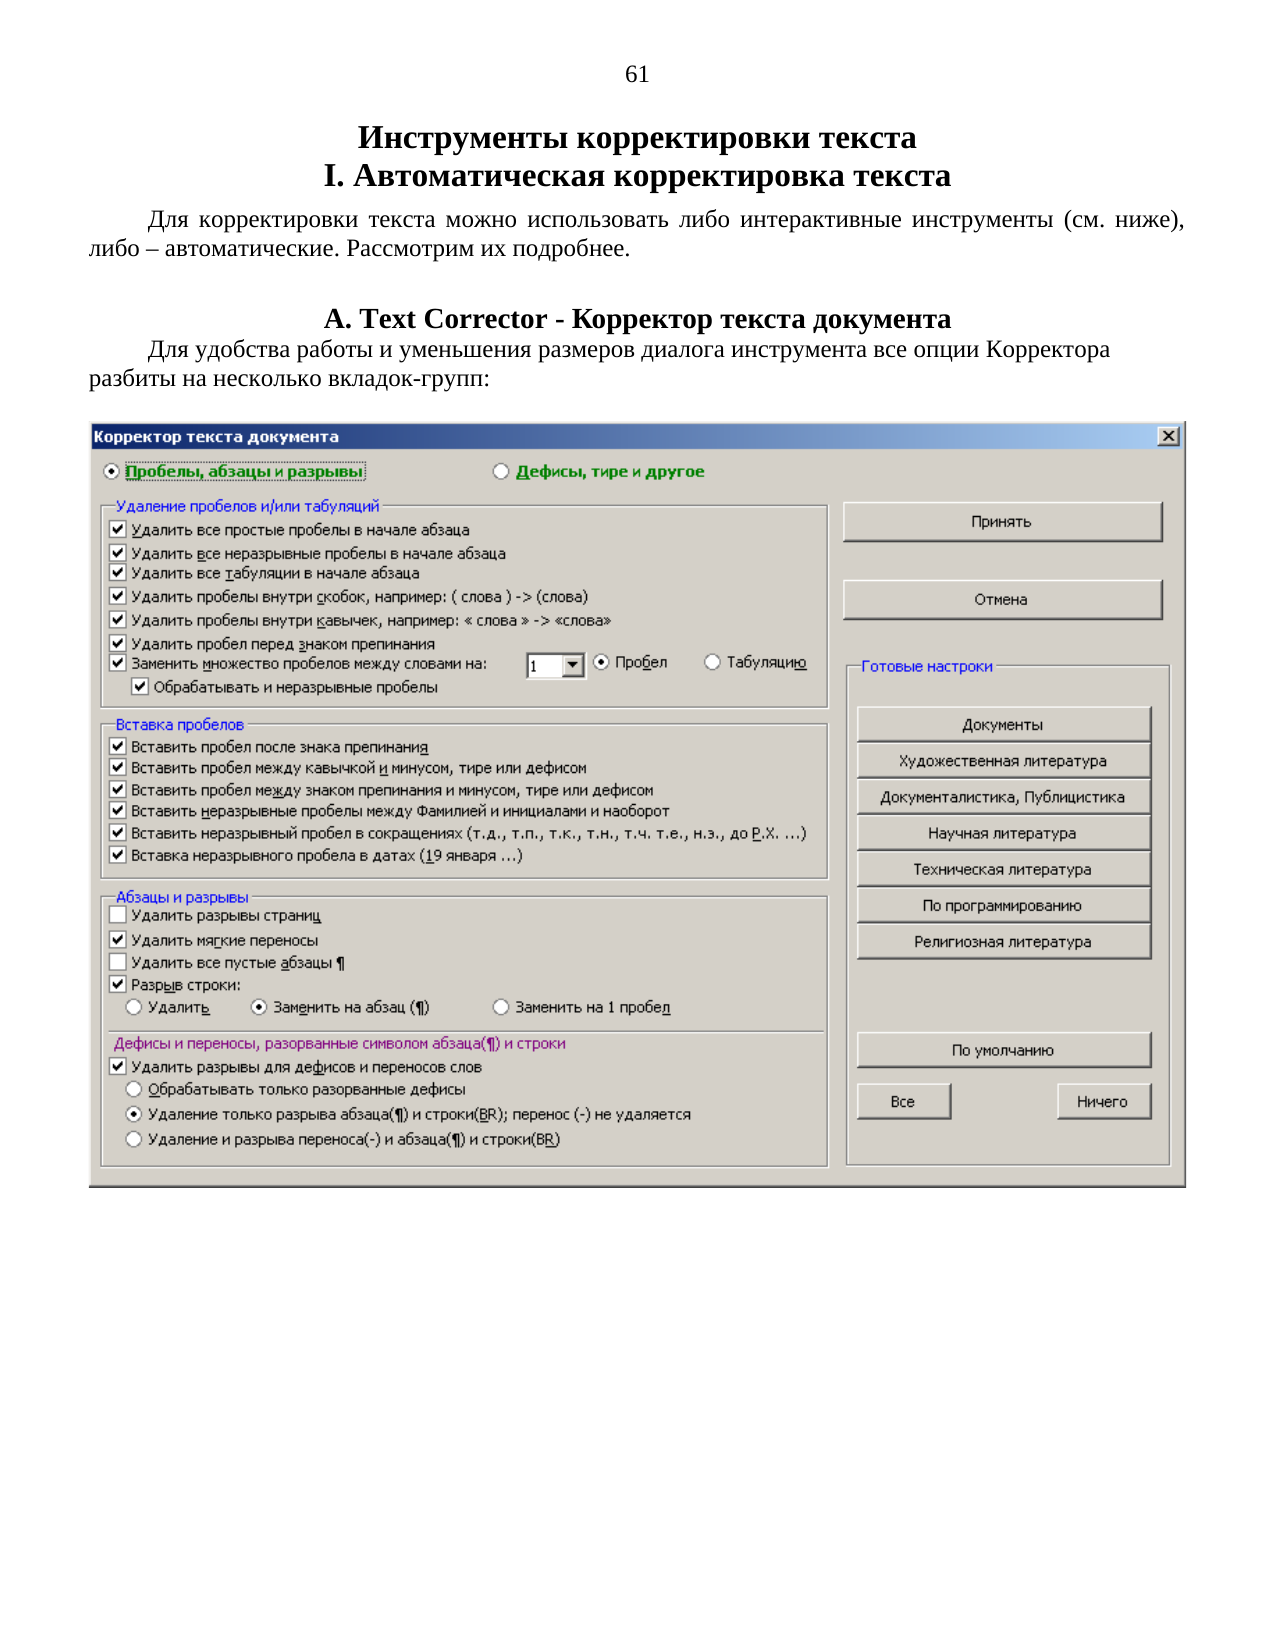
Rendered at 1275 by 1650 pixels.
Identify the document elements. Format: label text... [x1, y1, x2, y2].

subtitle А. Text Corrector - Корректор текста документа [89, 301, 1186, 334]
subtitle Инструменты корректировки текста [89, 117, 1186, 156]
text Для корректировки текста можно использовать либо интерактивные инструменты (см. ниже), либо – автоматические. Рассмотрим их подробнее. [89, 204, 1186, 262]
subtitle I. Автоматическая корректировка текста [89, 156, 1186, 194]
text Для удобства работы и уменьшения размеров диалога инструмента все опции Корректора разбиты на несколько вкладок-групп: [89, 334, 1186, 392]
picture [88, 421, 1187, 1188]
